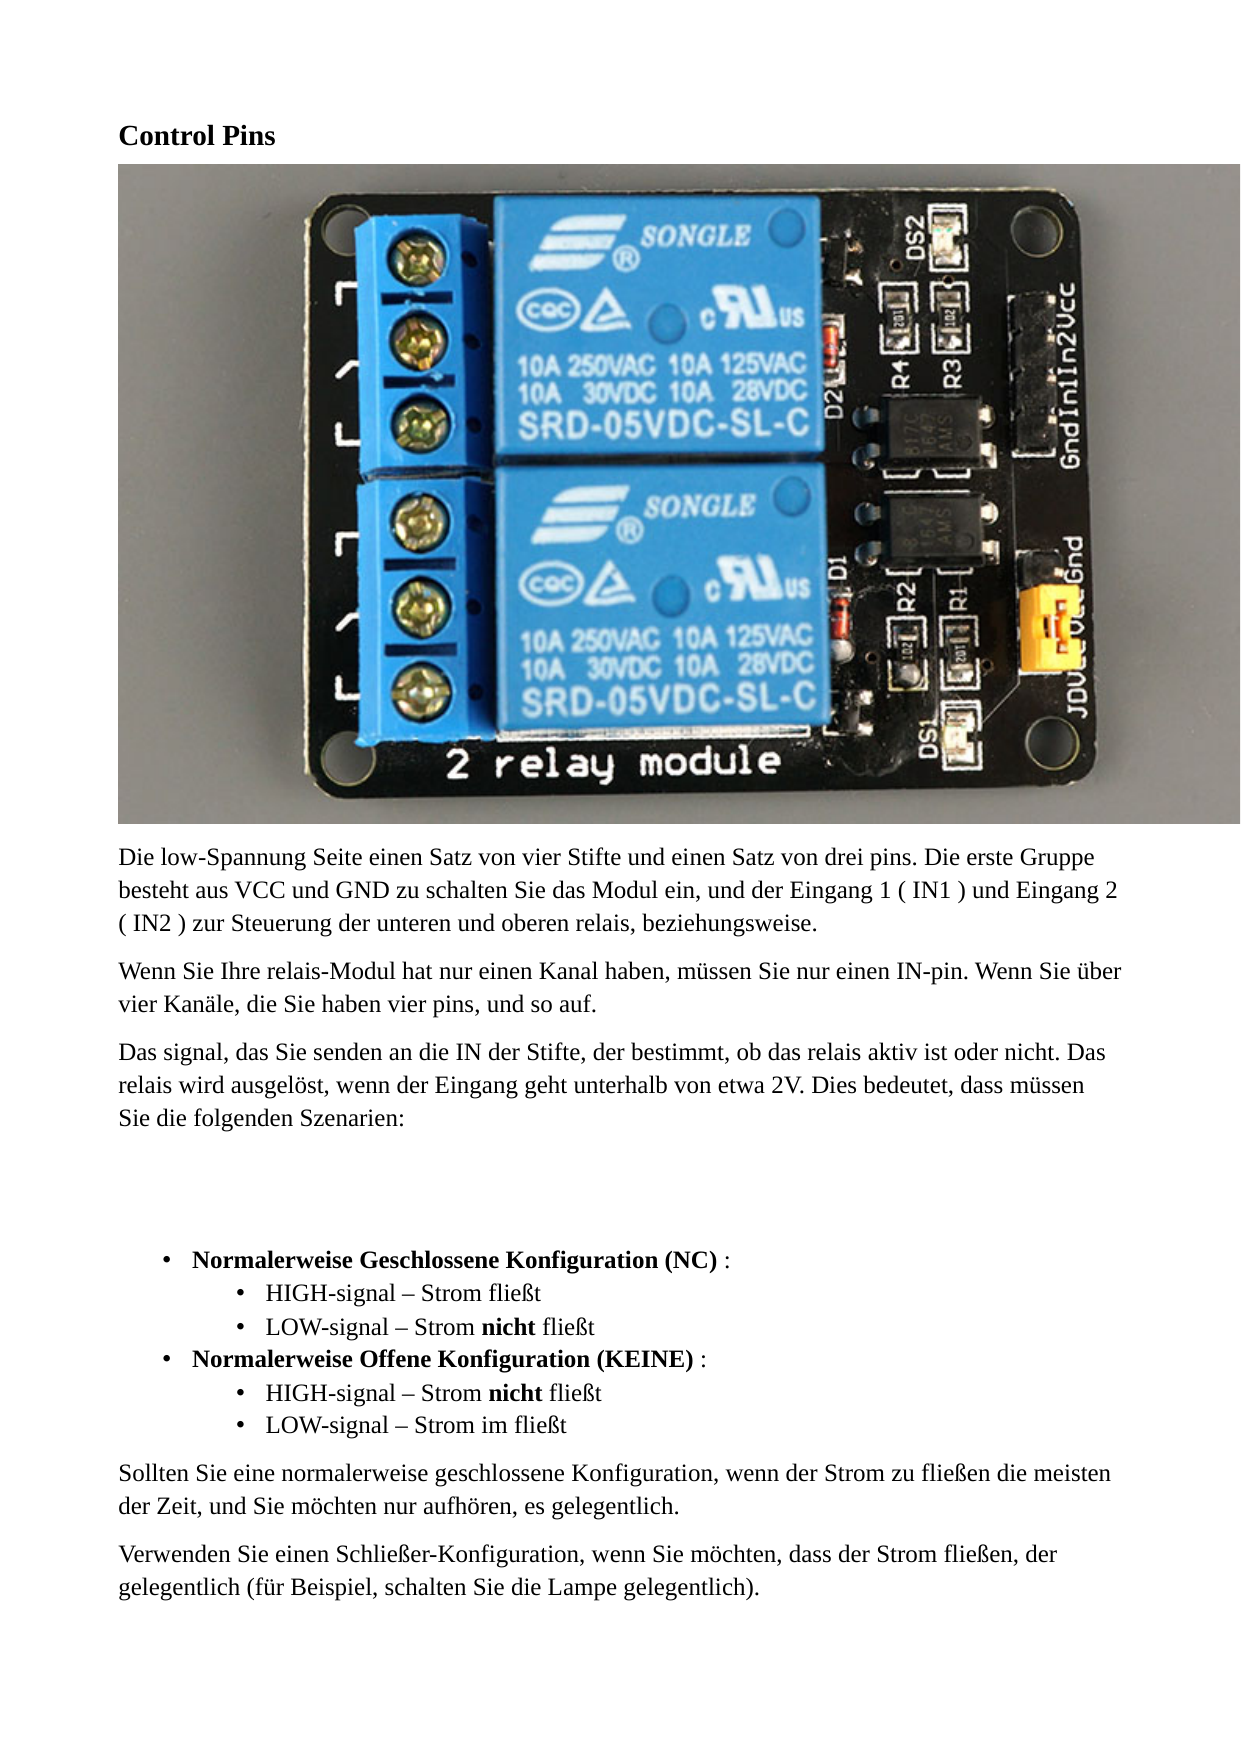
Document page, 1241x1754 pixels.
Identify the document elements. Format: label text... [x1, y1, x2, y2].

text Sollten Sie eine normalerweise geschlossene Konfiguration, wenn der Strom zu fließen die meisten der Zeit, und Sie möchten nur aufhören, es gelegentlich. [118, 1458, 1122, 1520]
list HIGH-signal – Strom nicht fließt [236, 1378, 1122, 1406]
picture [118, 164, 1241, 824]
text Wenn Sie Ihre relais-Modul hat nur einen Kanal haben, müssen Sie nur einen IN-pin. Wenn Sie über vier Kanäle, die Sie haben vier pins, und so auf. [118, 956, 1122, 1018]
list Normalerweise Offene Konfiguration (KEINE) : [162, 1344, 1122, 1373]
text Die low-Spannung Seite einen Satz von vier Stifte und einen Satz von drei pins. Die erste Gruppe besteht aus VCC und GND zu schalten Sie das Modul ein, und der Eingang 1 ( IN1 ) und Eingang 2 ( IN2 ) zur Steuerung der unteren und oberen relais, beziehungsweise. [118, 842, 1122, 937]
list HIGH-signal – Strom fließt [236, 1278, 1122, 1307]
list Normalerweise Geschlossene Konfiguration (NC) : [162, 1246, 1122, 1274]
list LOW-signal – Strom nicht fließt [236, 1312, 1122, 1340]
text Verwenden Sie einen Schließer-Konfiguration, wenn Sie möchten, dass der Strom fließen, der gelegentlich (für Beispiel, schalten Sie die Lampe gelegentlich). [118, 1539, 1122, 1601]
list LOW-signal – Strom im fließt [236, 1411, 1122, 1439]
text Das signal, das Sie senden an die IN der Stifte, der bestimmt, ob das relais aktiv ist oder nicht. Das relais wird ausgelöst, wenn der Eingang geht unterhalb von etwa 2V. Dies bedeutet, dass müssen Sie die folgenden Szenarien: [118, 1037, 1122, 1131]
subtitle Control Pins [118, 118, 1122, 152]
